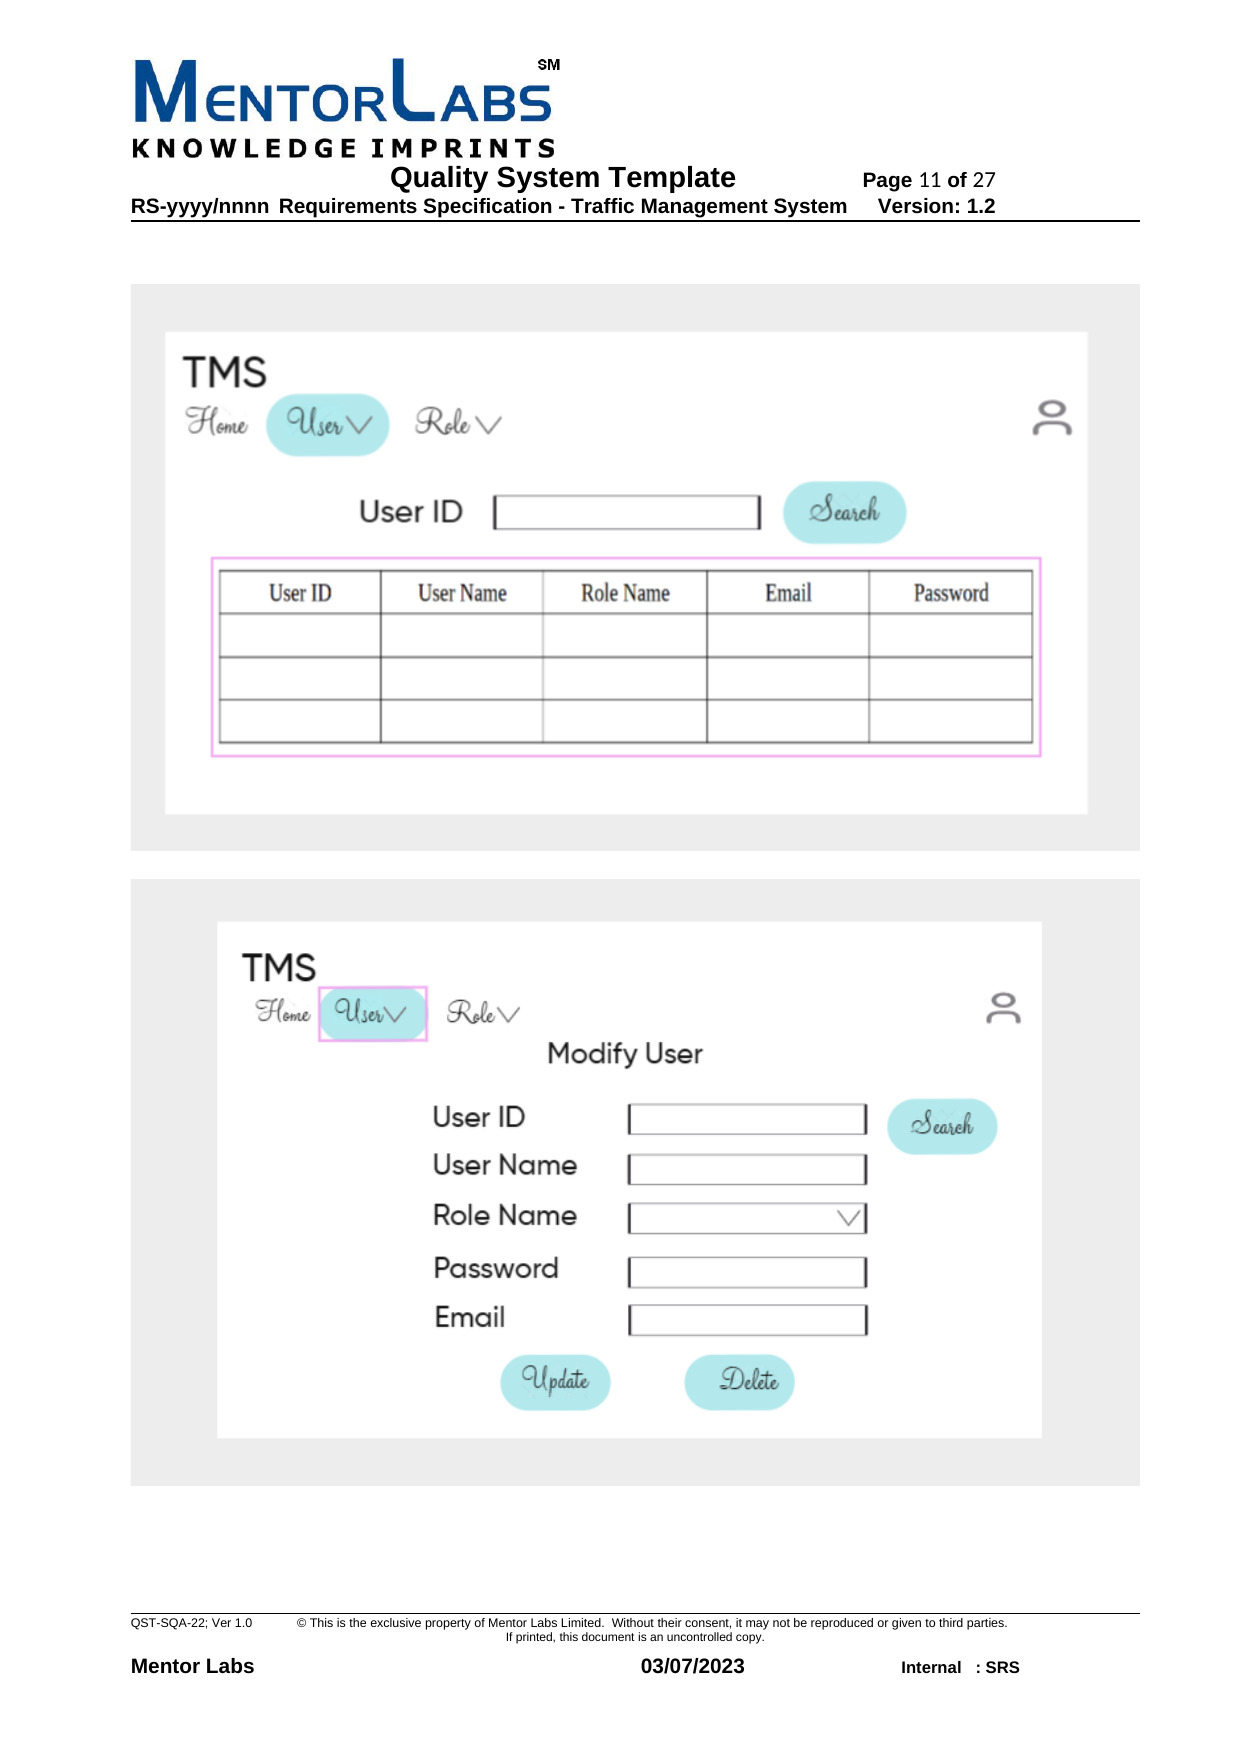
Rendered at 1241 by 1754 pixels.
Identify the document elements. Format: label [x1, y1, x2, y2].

picture [130, 879, 1140, 1486]
picture [130, 284, 1140, 851]
picture [130, 58, 563, 161]
